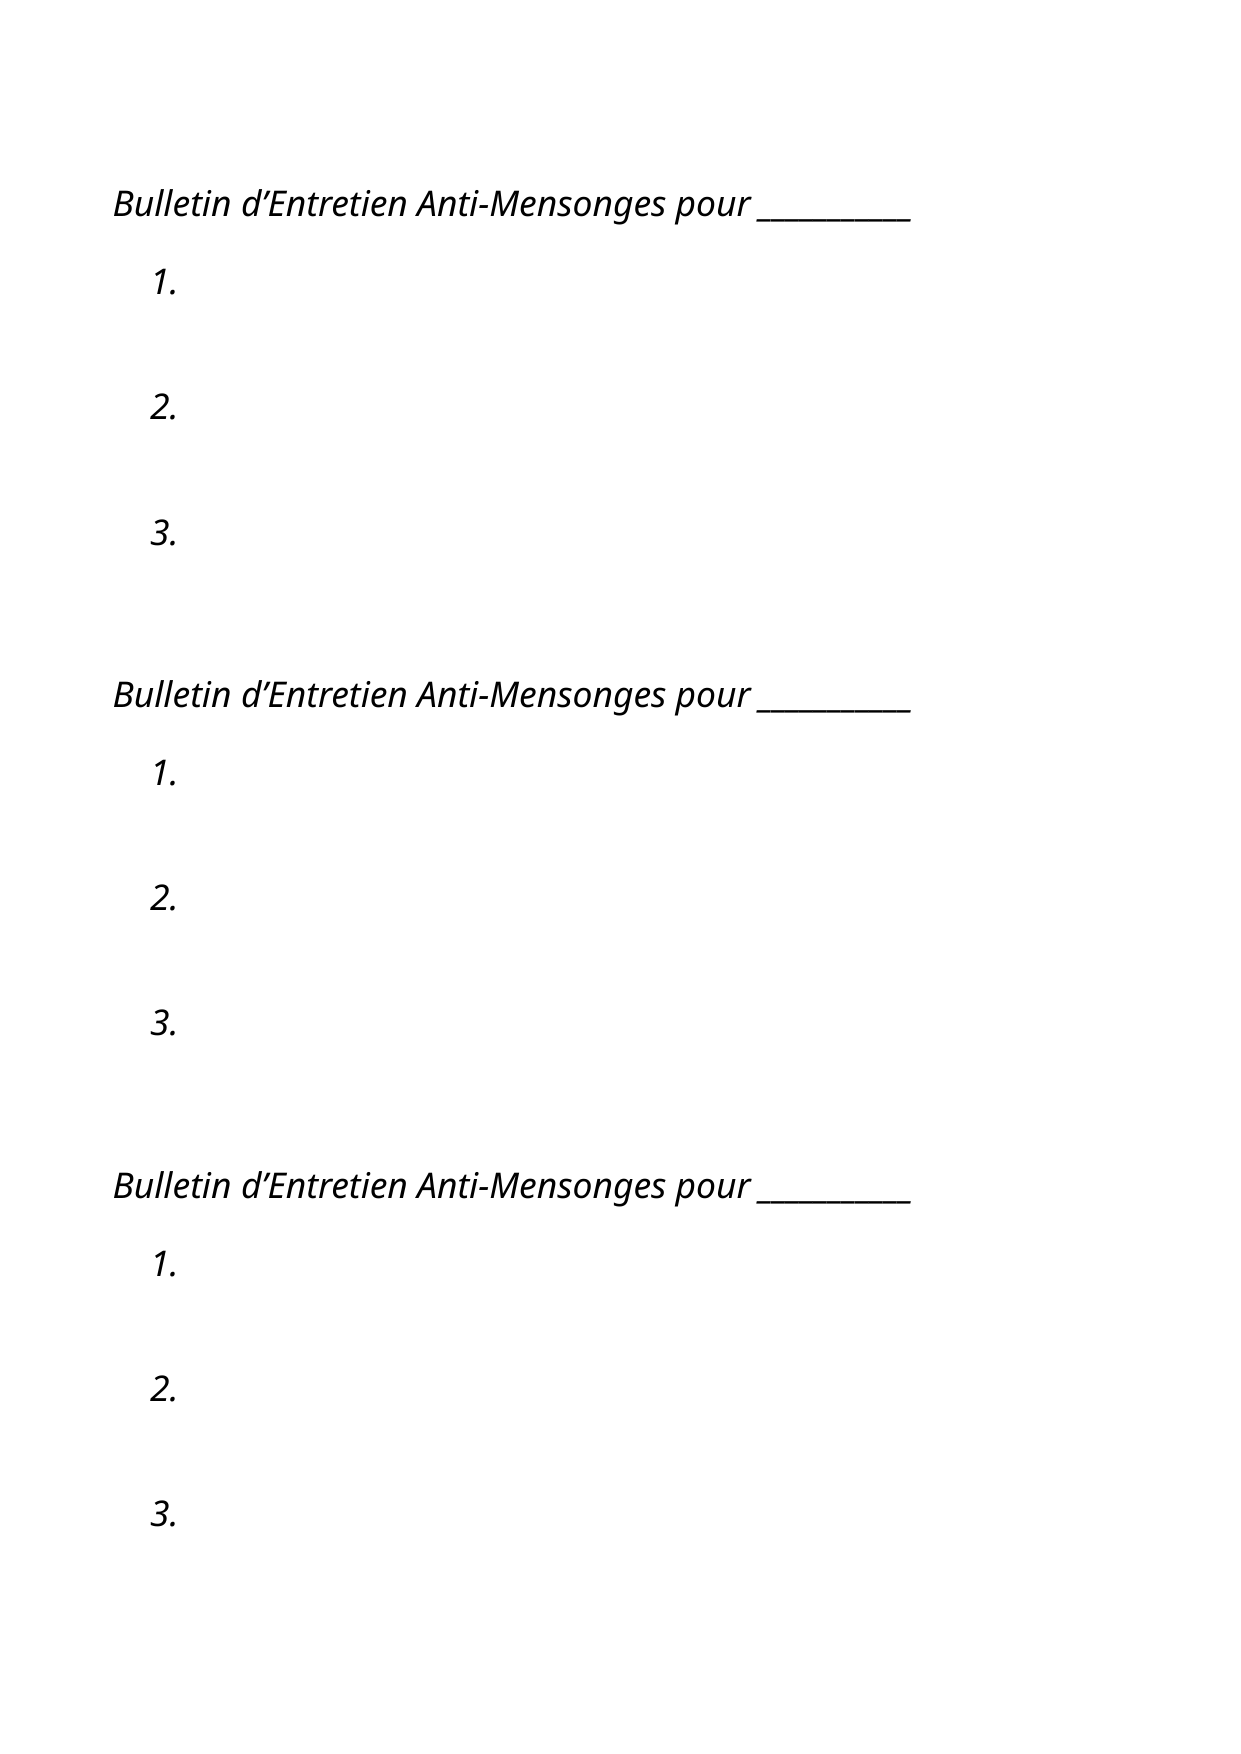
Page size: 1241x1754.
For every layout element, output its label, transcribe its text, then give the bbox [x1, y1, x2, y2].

text Bulletin d’Entretien Anti-Mensonges pour ___________ [112, 670, 1128, 718]
text Bulletin d’Entretien Anti-Mensonges pour ___________ [112, 1161, 1128, 1209]
text Bulletin d’Entretien Anti-Mensonges pour ___________ [112, 179, 1128, 227]
